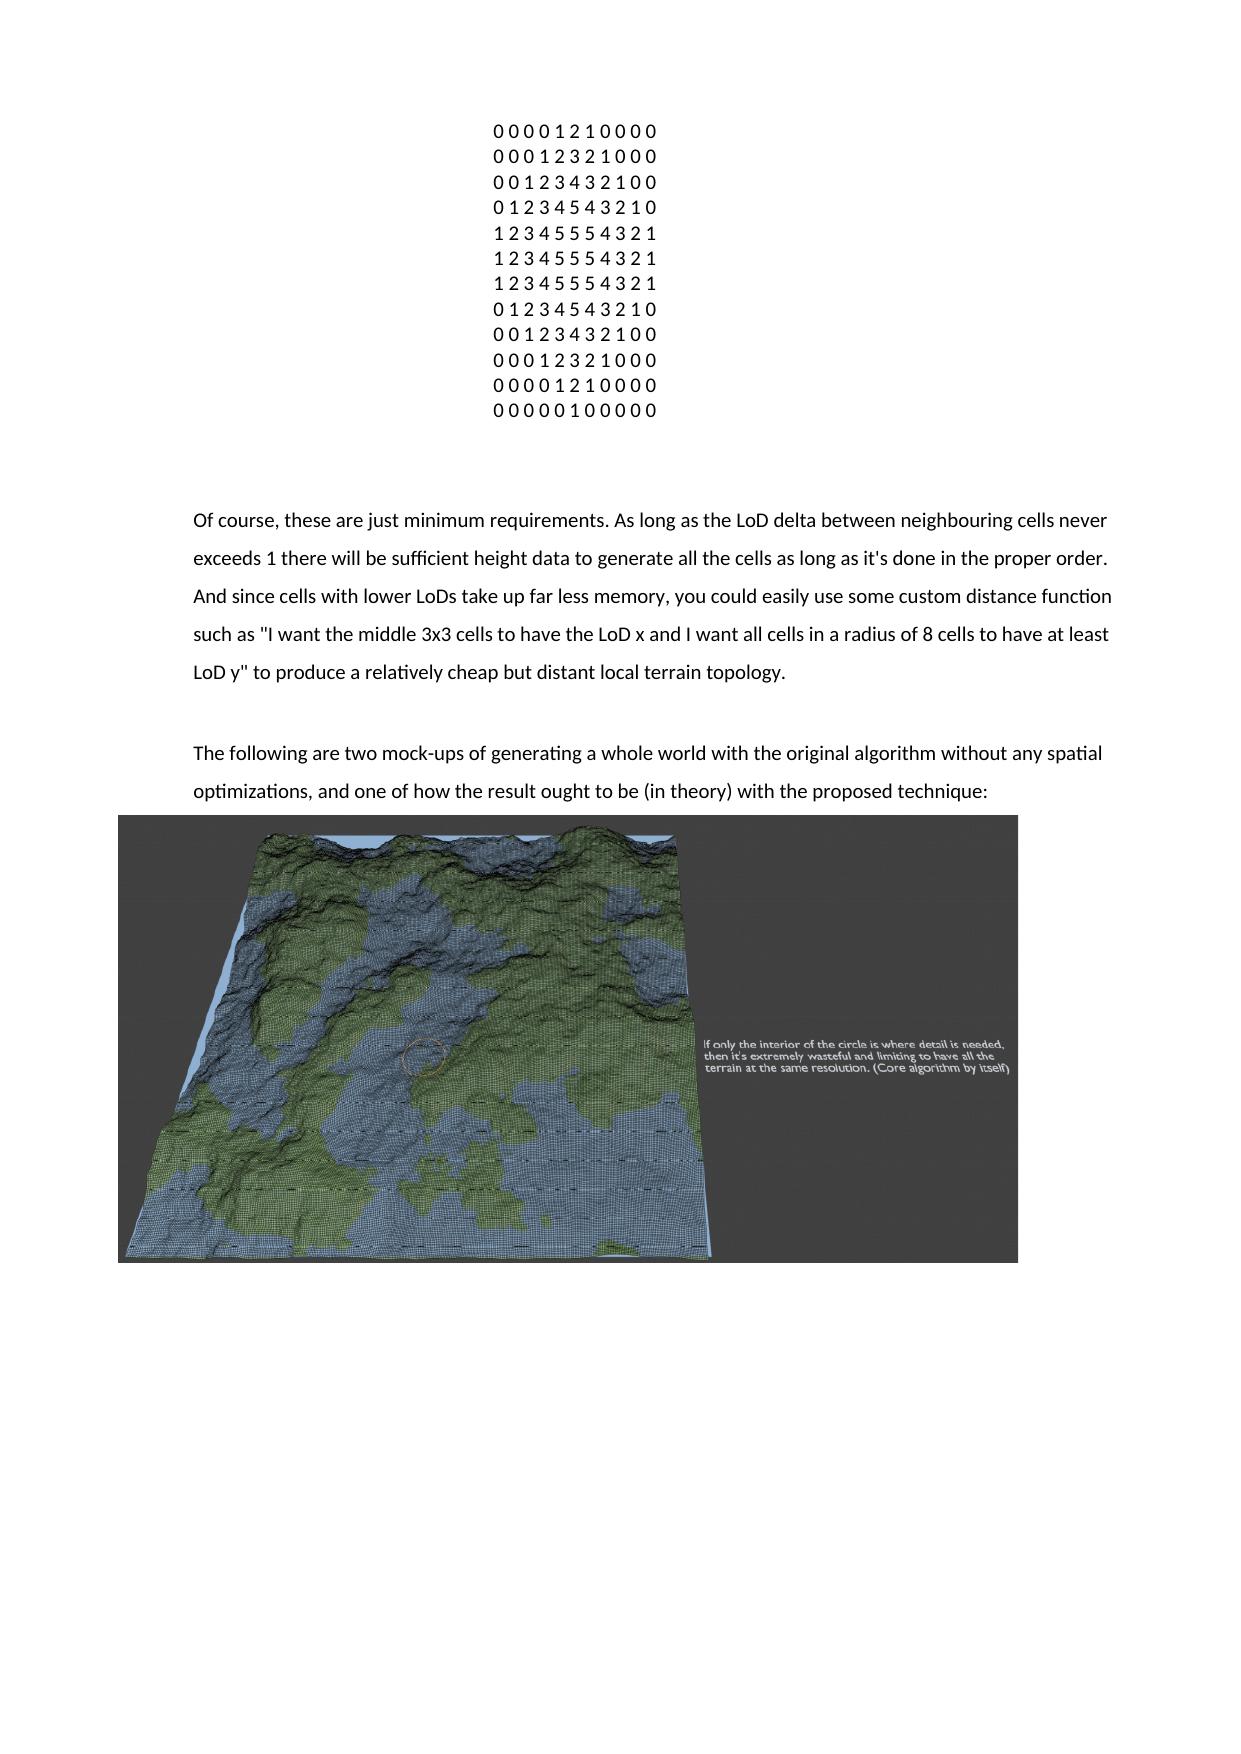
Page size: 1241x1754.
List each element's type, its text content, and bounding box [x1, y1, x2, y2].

text 1 2 3 4 5 5 5 4 3 2 1 [493, 271, 1122, 296]
text 0 0 0 1 2 3 2 1 0 0 0 [493, 143, 1122, 169]
text 0 0 0 0 0 1 0 0 0 0 0 [493, 398, 1122, 423]
text 1 2 3 4 5 5 5 4 3 2 1 [493, 220, 1122, 245]
text 0 1 2 3 4 5 4 3 2 1 0 [493, 296, 1122, 321]
text 1 2 3 4 5 5 5 4 3 2 1 [493, 245, 1122, 271]
text 0 0 1 2 3 4 3 2 1 0 0 [493, 321, 1122, 347]
text 0 0 0 0 1 2 1 0 0 0 0 [493, 118, 1122, 143]
text The following are two mock-ups of generating a whole world with the original algorithm without any spatial optimizations, and one of how the result ought to be (in theory) with the proposed technique: [193, 740, 1122, 803]
text Of course, these are just minimum requirements. As long as the LoD delta between neighbouring cells never exceeds 1 there will be sufficient height data to generate all the cells as long as it's done in the proper order. And since cells with lower LoDs take up far less memory, you could easily use some custom distance function such as "I want the middle 3x3 cells to have the LoD x and I want all cells in a radius of 8 cells to have at least LoD y" to produce a relatively cheap but distant local terrain topology. [193, 507, 1122, 685]
text 0 1 2 3 4 5 4 3 2 1 0 [493, 194, 1122, 220]
text 0 0 0 0 1 2 1 0 0 0 0 [493, 372, 1122, 398]
text 0 0 0 1 2 3 2 1 0 0 0 [493, 347, 1122, 372]
text 0 0 1 2 3 4 3 2 1 0 0 [493, 169, 1122, 194]
